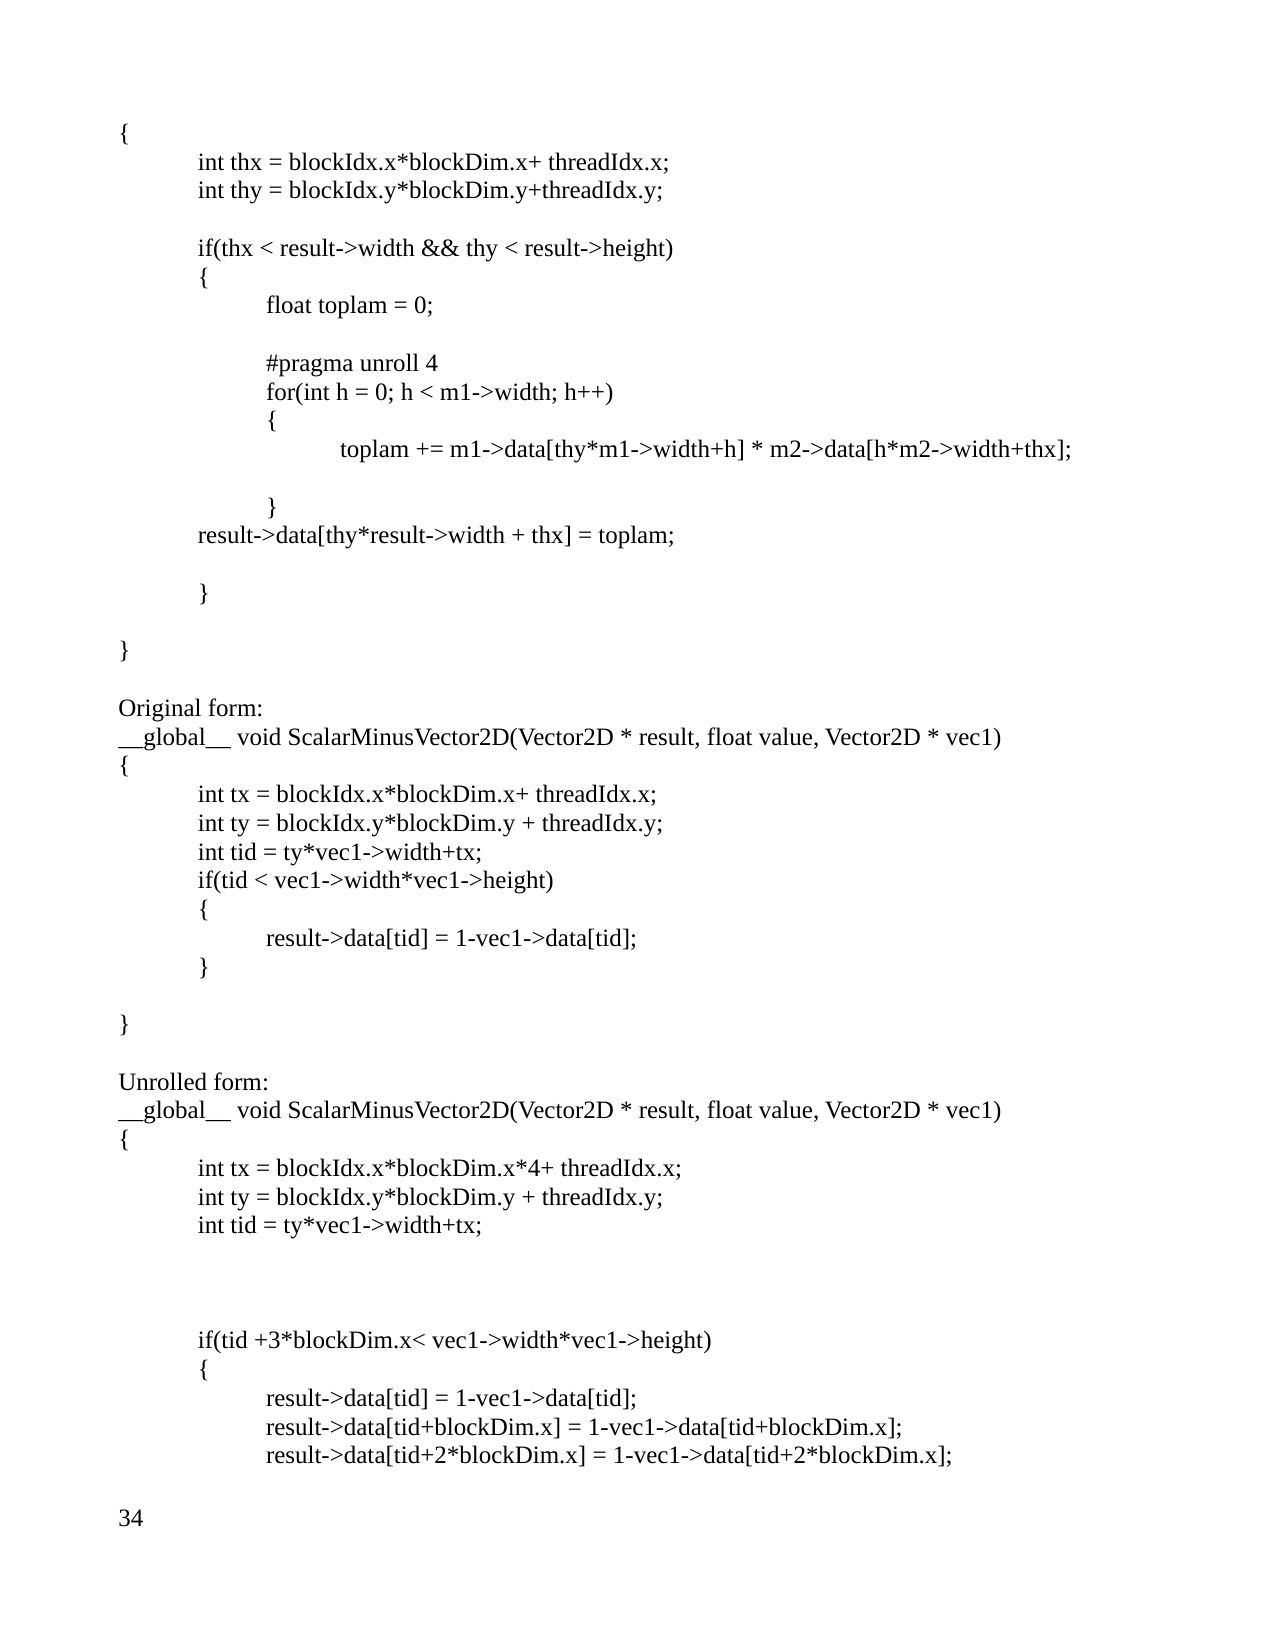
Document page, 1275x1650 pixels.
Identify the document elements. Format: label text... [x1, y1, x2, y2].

text } [118, 1009, 1157, 1038]
text int tid = ty*vec1->width+tx; [118, 837, 1157, 866]
text int ty = blockIdx.y*blockDim.y + threadIdx.y; [118, 1182, 1157, 1211]
text result->data[tid] = 1-vec1->data[tid]; [118, 923, 1157, 952]
text { [118, 1124, 1157, 1153]
text { [118, 751, 1157, 779]
text { [118, 1354, 1157, 1383]
text Original form: [118, 693, 1157, 722]
text { [118, 894, 1157, 923]
text if(tid +3*blockDim.x< vec1->width*vec1->height) [118, 1326, 1157, 1354]
text #pragma unroll 4 [118, 348, 1157, 377]
text { [118, 406, 1157, 434]
text { [118, 262, 1157, 291]
text result->data[thy*result->width + thx] = toplam; [118, 521, 1157, 549]
text if(thx < result->width && thy < result->height) [118, 233, 1157, 262]
text int thx = blockIdx.x*blockDim.x+ threadIdx.x; [118, 147, 1157, 176]
text for(int h = 0; h < m1->width; h++) [118, 377, 1157, 406]
text result->data[tid+2*blockDim.x] = 1-vec1->data[tid+2*blockDim.x]; [118, 1441, 1157, 1469]
text float toplam = 0; [118, 291, 1157, 319]
text result->data[tid] = 1-vec1->data[tid]; [118, 1383, 1157, 1412]
text toplam += m1->data[thy*m1->width+h] * m2->data[h*m2->width+thx]; [118, 434, 1157, 463]
text int tx = blockIdx.x*blockDim.x+ threadIdx.x; [118, 779, 1157, 808]
text result->data[tid+blockDim.x] = 1-vec1->data[tid+blockDim.x]; [118, 1412, 1157, 1441]
text if(tid < vec1->width*vec1->height) [118, 866, 1157, 894]
text int tx = blockIdx.x*blockDim.x*4+ threadIdx.x; [118, 1153, 1157, 1182]
text } [118, 492, 1157, 521]
text __global__ void ScalarMinusVector2D(Vector2D * result, float value, Vector2D * vec1) [118, 722, 1157, 751]
text int tid = ty*vec1->width+tx; [118, 1211, 1157, 1239]
text { [118, 118, 1157, 147]
text } [118, 952, 1157, 981]
text } [118, 578, 1157, 607]
text int ty = blockIdx.y*blockDim.y + threadIdx.y; [118, 808, 1157, 837]
text } [118, 636, 1157, 664]
text Unrolled form: [118, 1067, 1157, 1096]
text int thy = blockIdx.y*blockDim.y+threadIdx.y; [118, 176, 1157, 204]
text __global__ void ScalarMinusVector2D(Vector2D * result, float value, Vector2D * vec1) [118, 1096, 1157, 1124]
